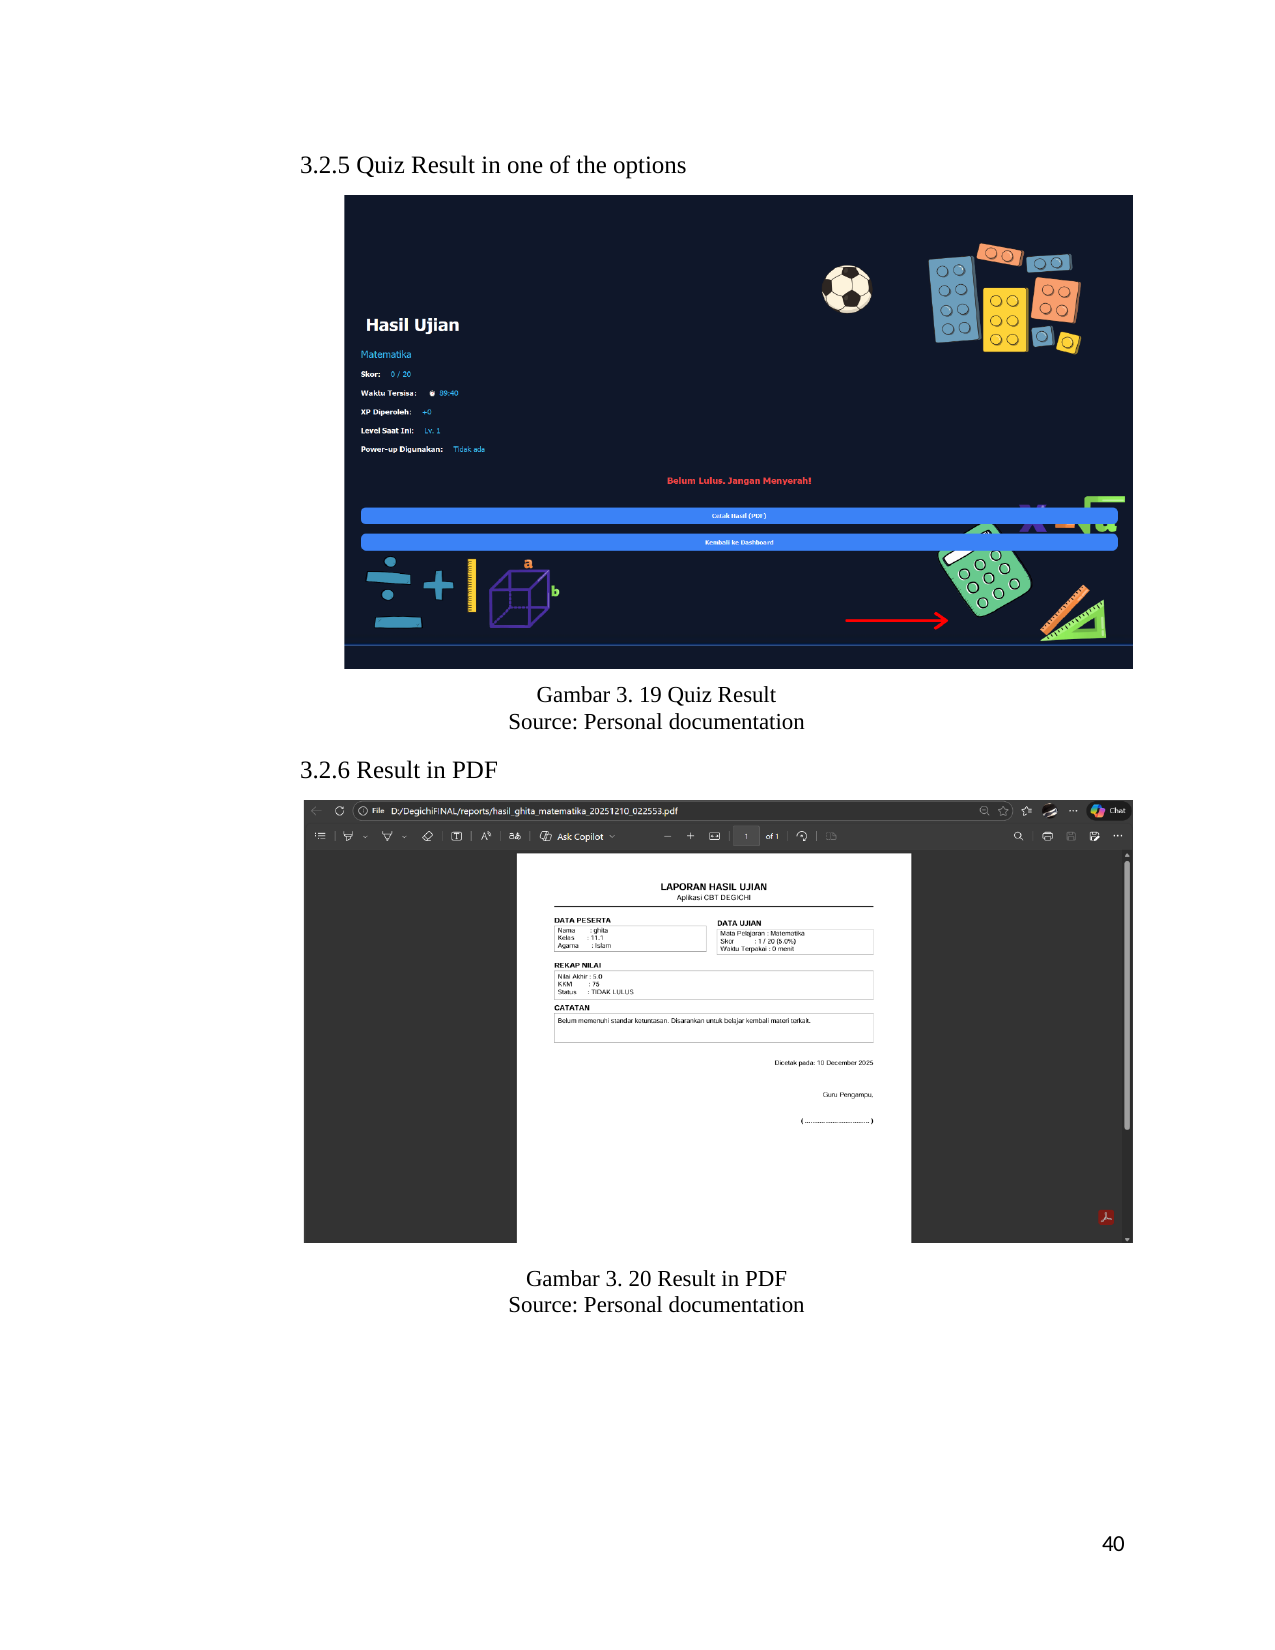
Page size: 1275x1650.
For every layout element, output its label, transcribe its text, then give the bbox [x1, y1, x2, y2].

list Quiz Result in one of the options [300, 150, 1162, 179]
list Result in PDF [300, 755, 1162, 784]
picture [344, 195, 1133, 669]
picture [303, 800, 1133, 1243]
text Gambar 3. 20 Result in PDF Source: Personal documentation [500, 1243, 813, 1317]
text Gambar 3. 19 Quiz Result Source: Personal documentation [503, 669, 809, 734]
